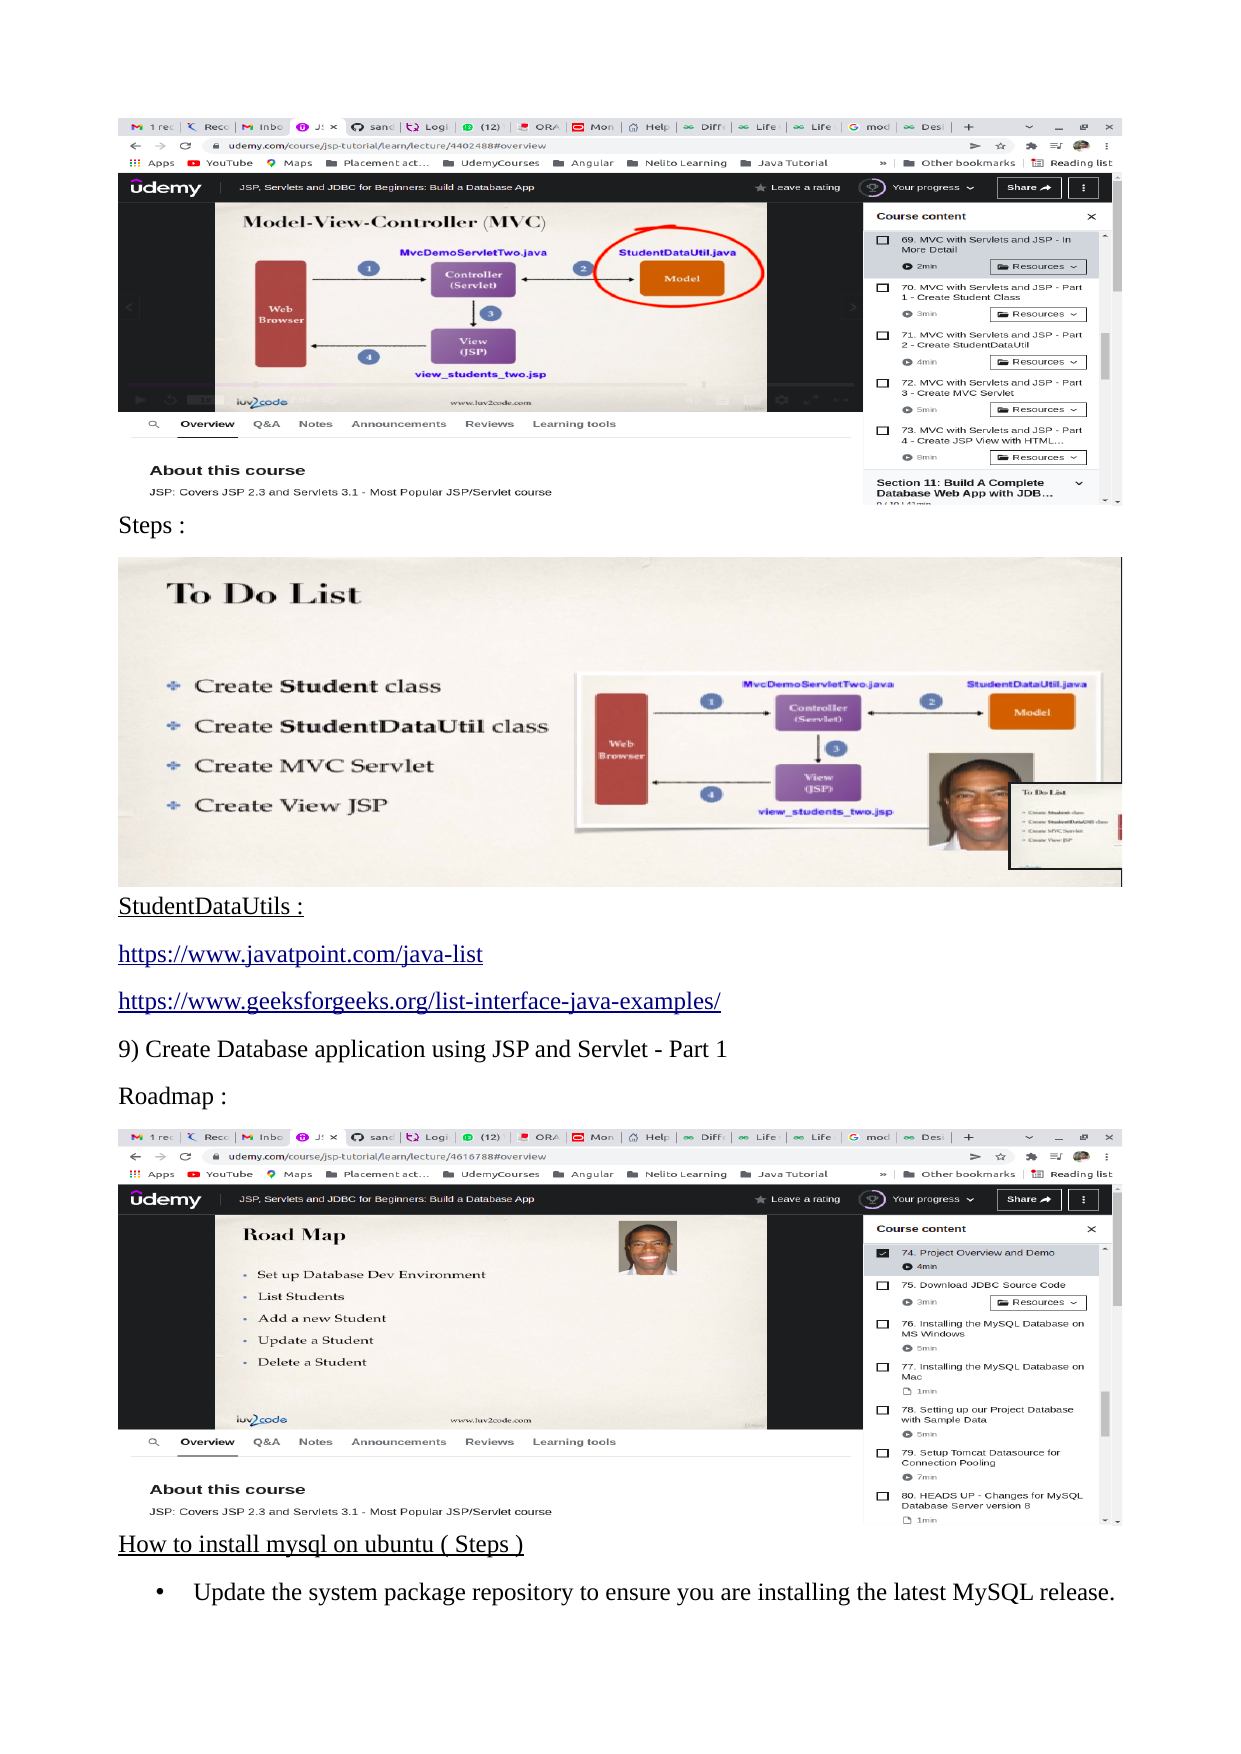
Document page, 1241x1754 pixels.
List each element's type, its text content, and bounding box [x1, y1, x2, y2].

picture [118, 1129, 1123, 1526]
picture [118, 557, 1123, 887]
text https://www.javatpoint.com/java-list [118, 939, 1122, 967]
text Roadmap : [118, 1081, 1122, 1110]
text https://www.geeksforgeeks.org/list-interface-java-examples/ [118, 986, 1122, 1015]
text How to install mysql on ubuntu ( Steps ) [118, 1526, 1122, 1558]
picture [118, 118, 1123, 506]
text Steps : [118, 506, 1122, 539]
text 9) Create Database application using JSP and Servlet - Part 1 [118, 1034, 1122, 1063]
list Update the system package repository to ensure you are installing the latest MySQL release. [156, 1577, 1122, 1606]
text StudentDataUtils : [118, 887, 1122, 920]
